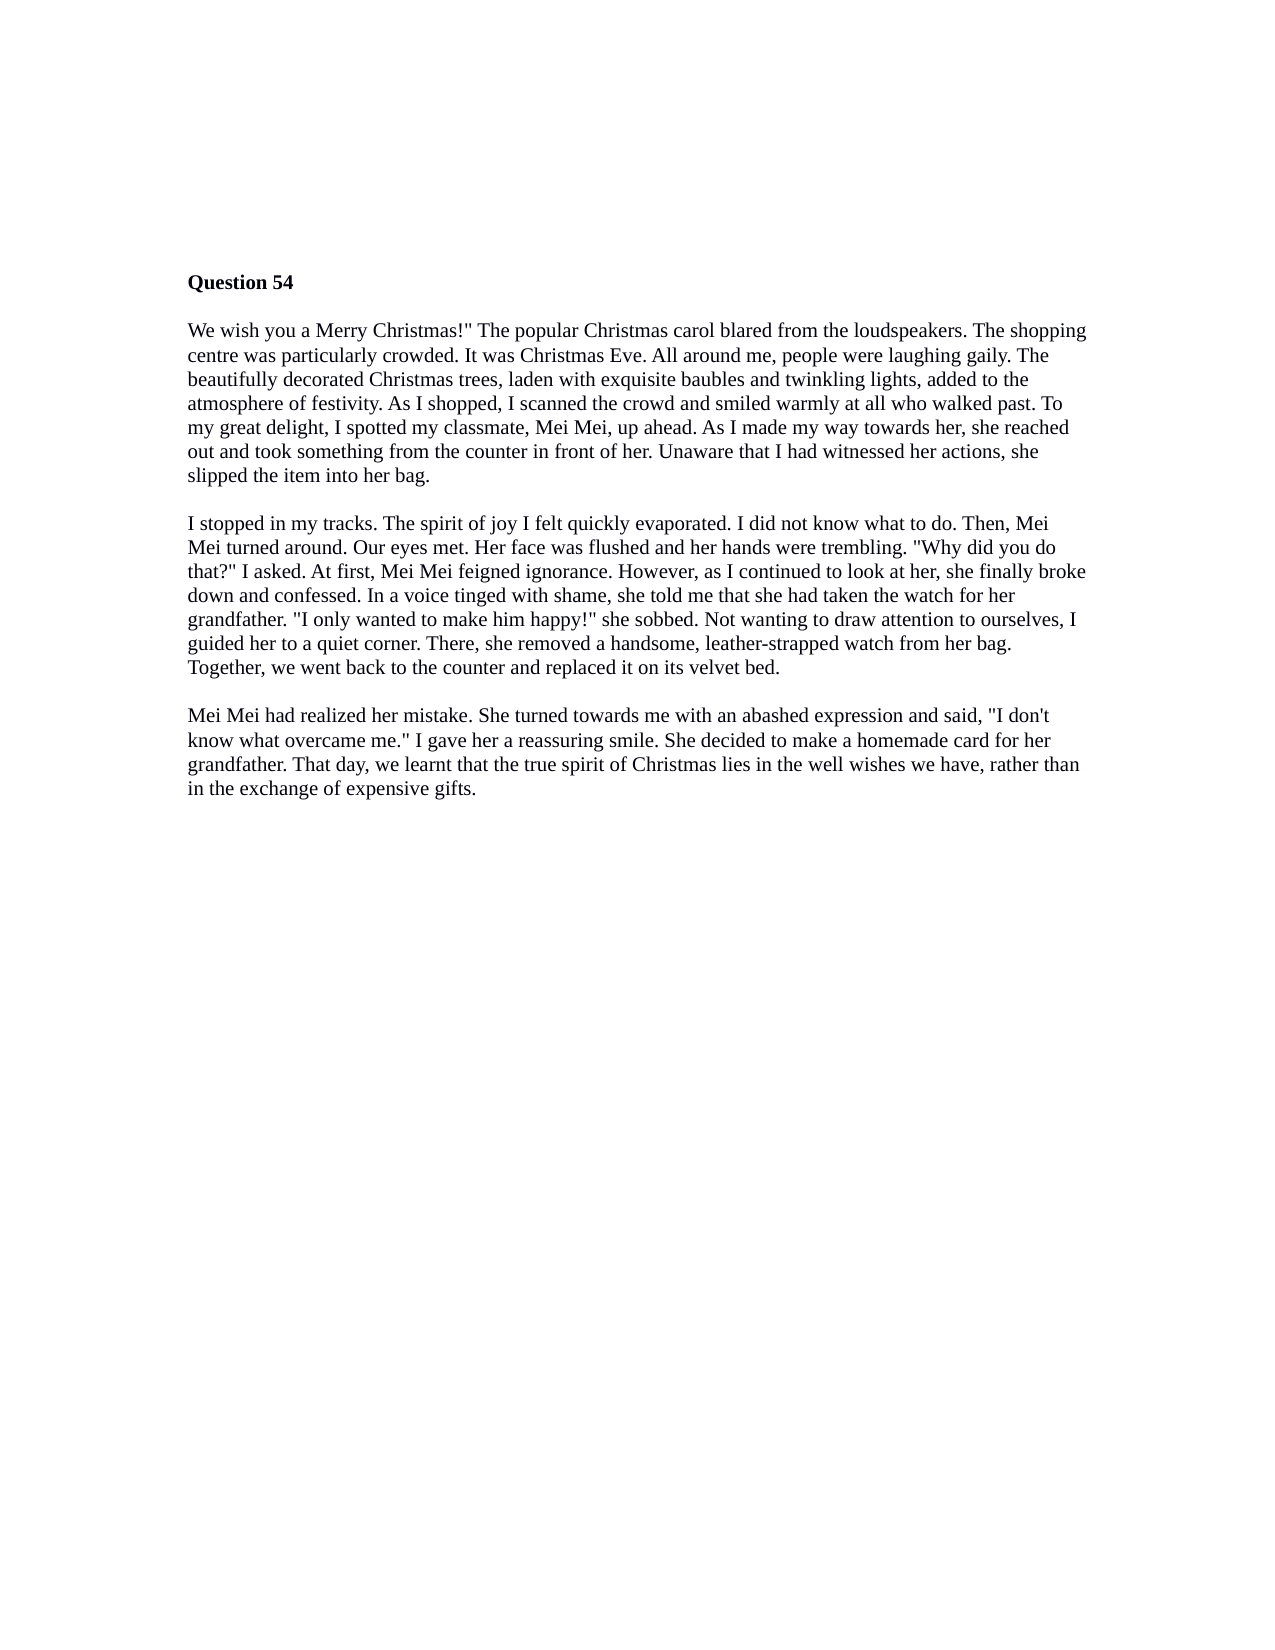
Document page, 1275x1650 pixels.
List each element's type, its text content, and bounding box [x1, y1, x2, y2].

text Mei Mei had realized her mistake. She turned towards me with an abashed expression and said, "I don't know what overcame me." I gave her a reassuring smile. She decided to make a homemade card for her grandfather. That day, we learnt that the true spirit of Christmas lies in the well wishes we have, rather than in the exchange of expensive gifts. [187, 703, 1087, 800]
text Question 54 [187, 270, 1087, 294]
text I stopped in my tracks. The spirit of joy I felt quickly evaporated. I did not know what to do. Then, Mei Mei turned around. Our eyes met. Her face was flushed and her hands were trembling. "Why did you do that?" I asked. At first, Mei Mei feigned ignorance. However, as I continued to look at her, she finally broke down and confessed. In a voice tinged with shame, she told me that she had taken the watch for her grandfather. "I only wanted to make him happy!" she sobbed. Not wanting to draw attention to ourselves, I guided her to a quiet corner. There, she removed a handsome, leather-strapped watch from her bag. Together, we went back to the counter and replaced it on its velvet bed. [187, 511, 1087, 679]
text We wish you a Merry Christmas!" The popular Christmas carol blared from the loudspeakers. The shopping centre was particularly crowded. It was Christmas Eve. All around me, people were laughing gaily. The beautifully decorated Christmas trees, laden with exquisite baubles and twinkling lights, added to the atmosphere of festivity. As I shopped, I scanned the crowd and smiled warmly at all who walked past. To my great delight, I spotted my classmate, Mei Mei, up ahead. As I made my way towards her, she reached out and took something from the counter in front of her. Unaware that I had witnessed her actions, she slipped the item into her bag. [187, 318, 1087, 487]
